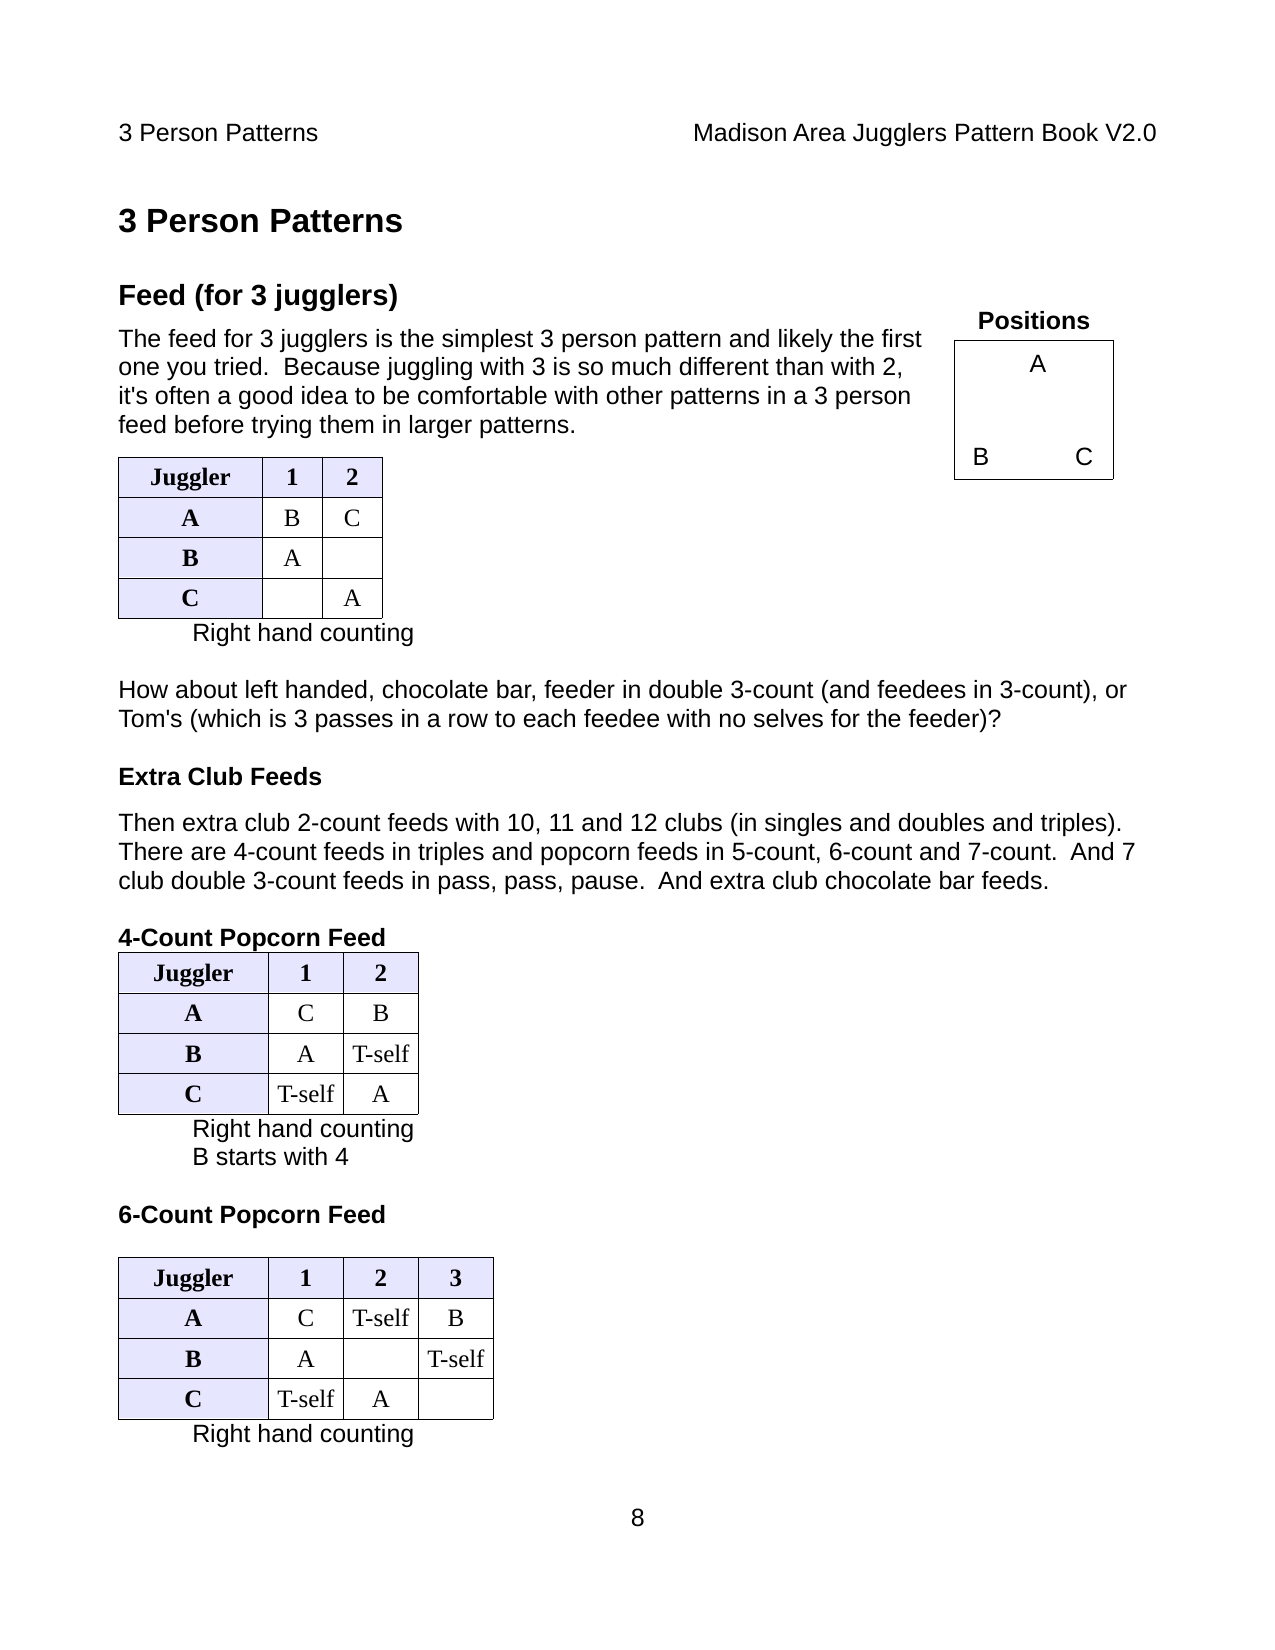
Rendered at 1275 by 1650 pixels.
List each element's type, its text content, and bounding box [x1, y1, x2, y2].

subtitle Feed (for 3 jugglers) [118, 277, 1157, 508]
table_header 1 [269, 953, 343, 992]
table_cell B [119, 1339, 268, 1378]
table_cell A [119, 1299, 268, 1338]
table_cell B [263, 498, 322, 537]
table_cell [344, 1339, 418, 1378]
table_cell B [344, 994, 418, 1033]
table_cell C [269, 1299, 343, 1338]
table_cell C [1057, 433, 1113, 479]
table_cell [955, 341, 1006, 386]
table_cell C [119, 1074, 268, 1113]
text Then extra club 2-count feeds with 10, 11 and 12 clubs (in singles and doubles and triples). There are 4-count feeds in triples and popcorn feeds in 5-count, 6-count and 7-count. And 7 club double 3-count feeds in pass, pass, pause. And extra club chocolate bar feeds. [118, 808, 1157, 895]
table_cell [323, 538, 382, 577]
subtitle 3 Person Patterns [118, 201, 1157, 240]
table_header Juggler [119, 458, 262, 497]
table_cell C [323, 498, 382, 537]
text Right hand counting [118, 1419, 1157, 1447]
table_cell A [344, 1074, 418, 1113]
table_cell T-self [344, 1299, 418, 1338]
table_header 2 [344, 953, 418, 992]
text 4-Count Popcorn Feed [118, 923, 1157, 952]
table_cell [419, 1379, 493, 1418]
table_cell [955, 386, 1006, 433]
table_cell T-self [344, 1034, 418, 1073]
table_cell A [344, 1379, 418, 1418]
table_cell A [119, 498, 262, 537]
table_cell A [269, 1339, 343, 1378]
text How about left handed, chocolate bar, feeder in double 3-count (and feedees in 3-count), or Tom's (which is 3 passes in a row to each feedee with no selves for the feeder)? [118, 675, 1157, 733]
table_cell T-self [419, 1339, 493, 1378]
text Right hand counting [118, 618, 1157, 647]
table_header Positions [954, 300, 1113, 340]
table_header 2 [323, 458, 382, 497]
table_cell C [119, 579, 262, 618]
table_cell C [269, 994, 343, 1033]
table_cell A [1006, 341, 1057, 386]
table_cell [1006, 386, 1057, 433]
table_header Juggler [119, 1258, 268, 1298]
table_cell [1057, 386, 1113, 433]
table_header 1 [269, 1258, 343, 1298]
table_cell A [119, 994, 268, 1033]
text 6-Count Popcorn Feed [118, 1200, 1157, 1228]
table_header Juggler [119, 953, 268, 992]
table_cell B [119, 1034, 268, 1073]
text Right hand counting [118, 1113, 1157, 1142]
text Extra Club Feeds [118, 762, 1157, 790]
table_cell A [269, 1034, 343, 1073]
table_cell C [119, 1379, 268, 1418]
table_cell [1006, 433, 1057, 479]
table_cell T-self [269, 1379, 343, 1418]
table_cell B [955, 433, 1006, 479]
table_cell A [323, 579, 382, 618]
table_header 3 [419, 1258, 493, 1298]
table_cell [263, 579, 322, 618]
text The feed for 3 jugglers is the simplest 3 person pattern and likely the first one you tried. Because juggling with 3 is so much different than with 2, it's often a good idea to be comfortable with other patterns in a 3 person feed before trying them in larger patterns. [118, 323, 936, 438]
table_cell A [263, 538, 322, 577]
text B starts with 4 [118, 1142, 1157, 1171]
table_cell B [119, 538, 262, 577]
table_cell [1057, 341, 1113, 386]
table_cell B [419, 1299, 493, 1338]
table_header 2 [344, 1258, 418, 1298]
table_cell T-self [269, 1074, 343, 1113]
table_header 1 [263, 458, 322, 497]
